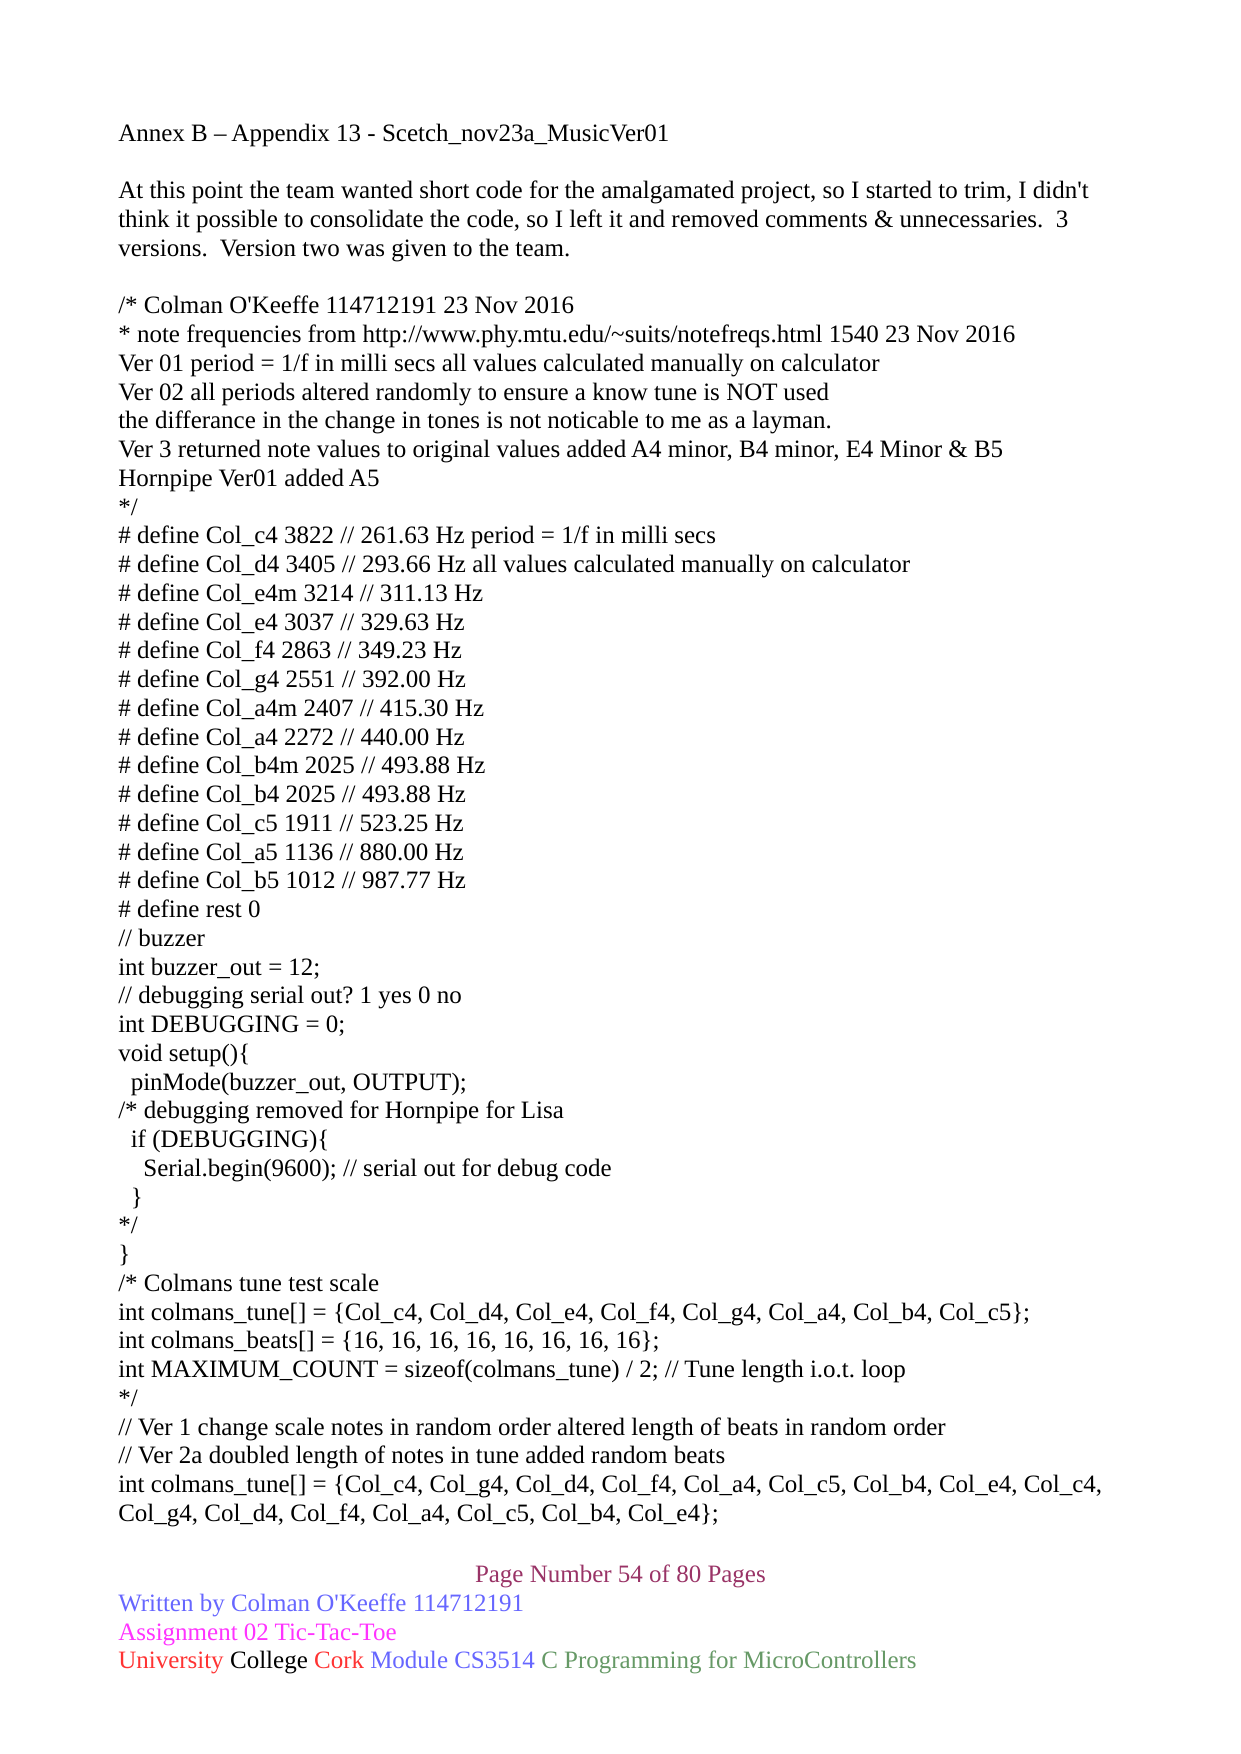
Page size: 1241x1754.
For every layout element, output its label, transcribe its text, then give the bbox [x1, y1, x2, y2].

text int buzzer_out = 12; [118, 952, 1122, 981]
text # define Col_c5 1911 // 523.25 Hz [118, 808, 1122, 837]
text # define Col_e4m 3214 // 311.13 Hz [118, 578, 1122, 607]
text # define Col_b4 2025 // 493.88 Hz [118, 779, 1122, 808]
text int MAXIMUM_COUNT = sizeof(colmans_tune) / 2; // Tune length i.o.t. loop [118, 1354, 1122, 1383]
text Ver 3 returned note values to original values added A4 minor, B4 minor, E4 Minor & B5 [118, 434, 1122, 463]
text } [118, 1239, 1122, 1268]
text # define Col_e4 3037 // 329.63 Hz [118, 607, 1122, 636]
text At this point the team wanted short code for the amalgamated project, so I started to trim, I didn't think it possible to consolidate the code, so I left it and removed comments & unnecessaries. 3 versions. Version two was given to the team. [118, 176, 1122, 262]
text void setup(){ [118, 1038, 1122, 1067]
text Hornpipe Ver01 added A5 [118, 463, 1122, 492]
text */ [118, 492, 1122, 521]
text # define Col_a4m 2407 // 415.30 Hz [118, 693, 1122, 722]
text int colmans_tune[] = {Col_c4, Col_g4, Col_d4, Col_f4, Col_a4, Col_c5, Col_b4, Col_e4, Col_c4, Col_g4, Col_d4, Col_f4, Col_a4, Col_c5, Col_b4, Col_e4}; [118, 1469, 1122, 1527]
text # define rest 0 [118, 894, 1122, 923]
text /* Colman O'Keeffe 114712191 23 Nov 2016 [118, 291, 1122, 319]
text // debugging serial out? 1 yes 0 no [118, 981, 1122, 1009]
text Ver 02 all periods altered randomly to ensure a know tune is NOT used [118, 377, 1122, 406]
text Ver 01 period = 1/f in milli secs all values calculated manually on calculator [118, 348, 1122, 377]
text # define Col_a5 1136 // 880.00 Hz [118, 837, 1122, 866]
text int colmans_beats[] = {16, 16, 16, 16, 16, 16, 16, 16}; [118, 1326, 1122, 1354]
text int DEBUGGING = 0; [118, 1009, 1122, 1038]
text # define Col_a4 2272 // 440.00 Hz [118, 722, 1122, 751]
text } [118, 1182, 1122, 1211]
text */ [118, 1383, 1122, 1412]
text */ [118, 1211, 1122, 1239]
text // Ver 1 change scale notes in random order altered length of beats in random order [118, 1412, 1122, 1441]
text the differance in the change in tones is not noticable to me as a layman. [118, 406, 1122, 434]
text // Ver 2a doubled length of notes in tune added random beats [118, 1441, 1122, 1469]
text if (DEBUGGING){ [118, 1124, 1122, 1153]
text # define Col_d4 3405 // 293.66 Hz all values calculated manually on calculator [118, 549, 1122, 578]
text # define Col_g4 2551 // 392.00 Hz [118, 664, 1122, 693]
text Annex B – Appendix 13 - Scetch_nov23a_MusicVer01 [118, 118, 1122, 147]
text Serial.begin(9600); // serial out for debug code [118, 1153, 1122, 1182]
text # define Col_c4 3822 // 261.63 Hz period = 1/f in milli secs [118, 521, 1122, 549]
text // buzzer [118, 923, 1122, 952]
text # define Col_f4 2863 // 349.23 Hz [118, 636, 1122, 664]
text * note frequencies from http://www.phy.mtu.edu/~suits/notefreqs.html 1540 23 Nov 2016 [118, 319, 1122, 348]
text /* Colmans tune test scale [118, 1268, 1122, 1297]
text # define Col_b5 1012 // 987.77 Hz [118, 866, 1122, 894]
text # define Col_b4m 2025 // 493.88 Hz [118, 751, 1122, 779]
text /* debugging removed for Hornpipe for Lisa [118, 1096, 1122, 1124]
text pinMode(buzzer_out, OUTPUT); [118, 1067, 1122, 1096]
text int colmans_tune[] = {Col_c4, Col_d4, Col_e4, Col_f4, Col_g4, Col_a4, Col_b4, Col_c5}; [118, 1297, 1122, 1326]
